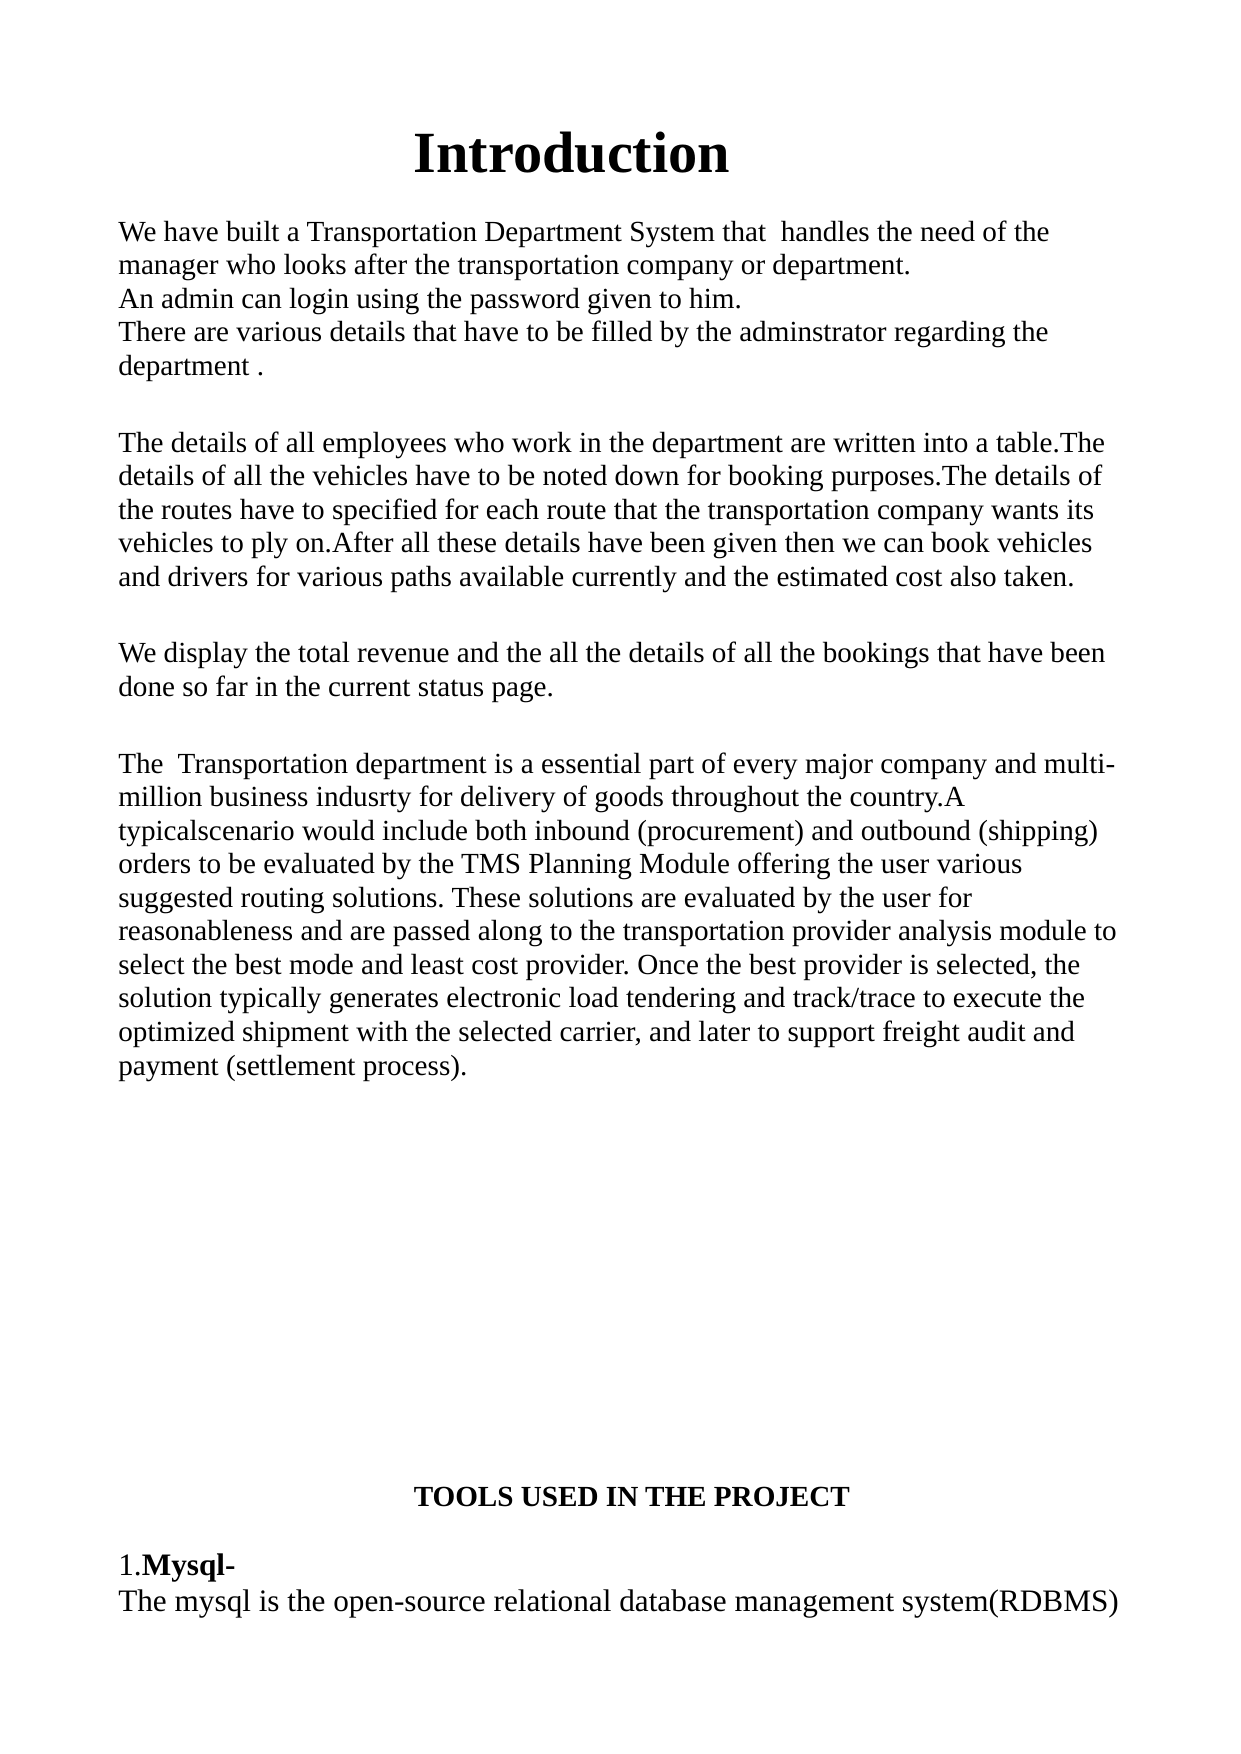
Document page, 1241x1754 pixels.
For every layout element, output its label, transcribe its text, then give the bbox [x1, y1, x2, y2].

text We display the total revenue and the all the details of all the bookings that have been done so far in the current status page. [118, 636, 1122, 703]
text The mysql is the open-source relational database management system(RDBMS) [118, 1582, 1122, 1618]
text We have built a Transportation Department System that handles the need of the manager who looks after the transportation company or department. [118, 214, 1122, 281]
text TOOLS USED IN THE PROJECT [118, 1479, 1122, 1512]
text 1.Mysql- [118, 1546, 1122, 1582]
text Introduction [118, 118, 1122, 185]
text There are various details that have to be filled by the adminstrator regarding the department . [118, 314, 1122, 382]
text The details of all employees who work in the department are written into a table.The details of all the vehicles have to be noted down for booking purposes.The details of the routes have to specified for each route that the transportation company wants its vehicles to ply on.After all these details have been given then we can book vehicles and drivers for various paths available currently and the estimated cost also taken. [118, 425, 1122, 592]
text An admin can login using the password given to him. [118, 281, 1122, 314]
text The Transportation department is a essential part of every major company and multi-million business indusrty for delivery of goods throughout the country.A typicalscenario would include both inbound (procurement) and outbound (shipping) orders to be evaluated by the TMS Planning Module offering the user various suggested routing solutions. These solutions are evaluated by the user for reasonableness and are passed along to the transportation provider analysis module to select the best mode and least cost provider. Once the best provider is selected, the solution typically generates electronic load tendering and track/trace to execute the optimized shipment with the selected carrier, and later to support freight audit and payment (settlement process). [118, 746, 1122, 1081]
